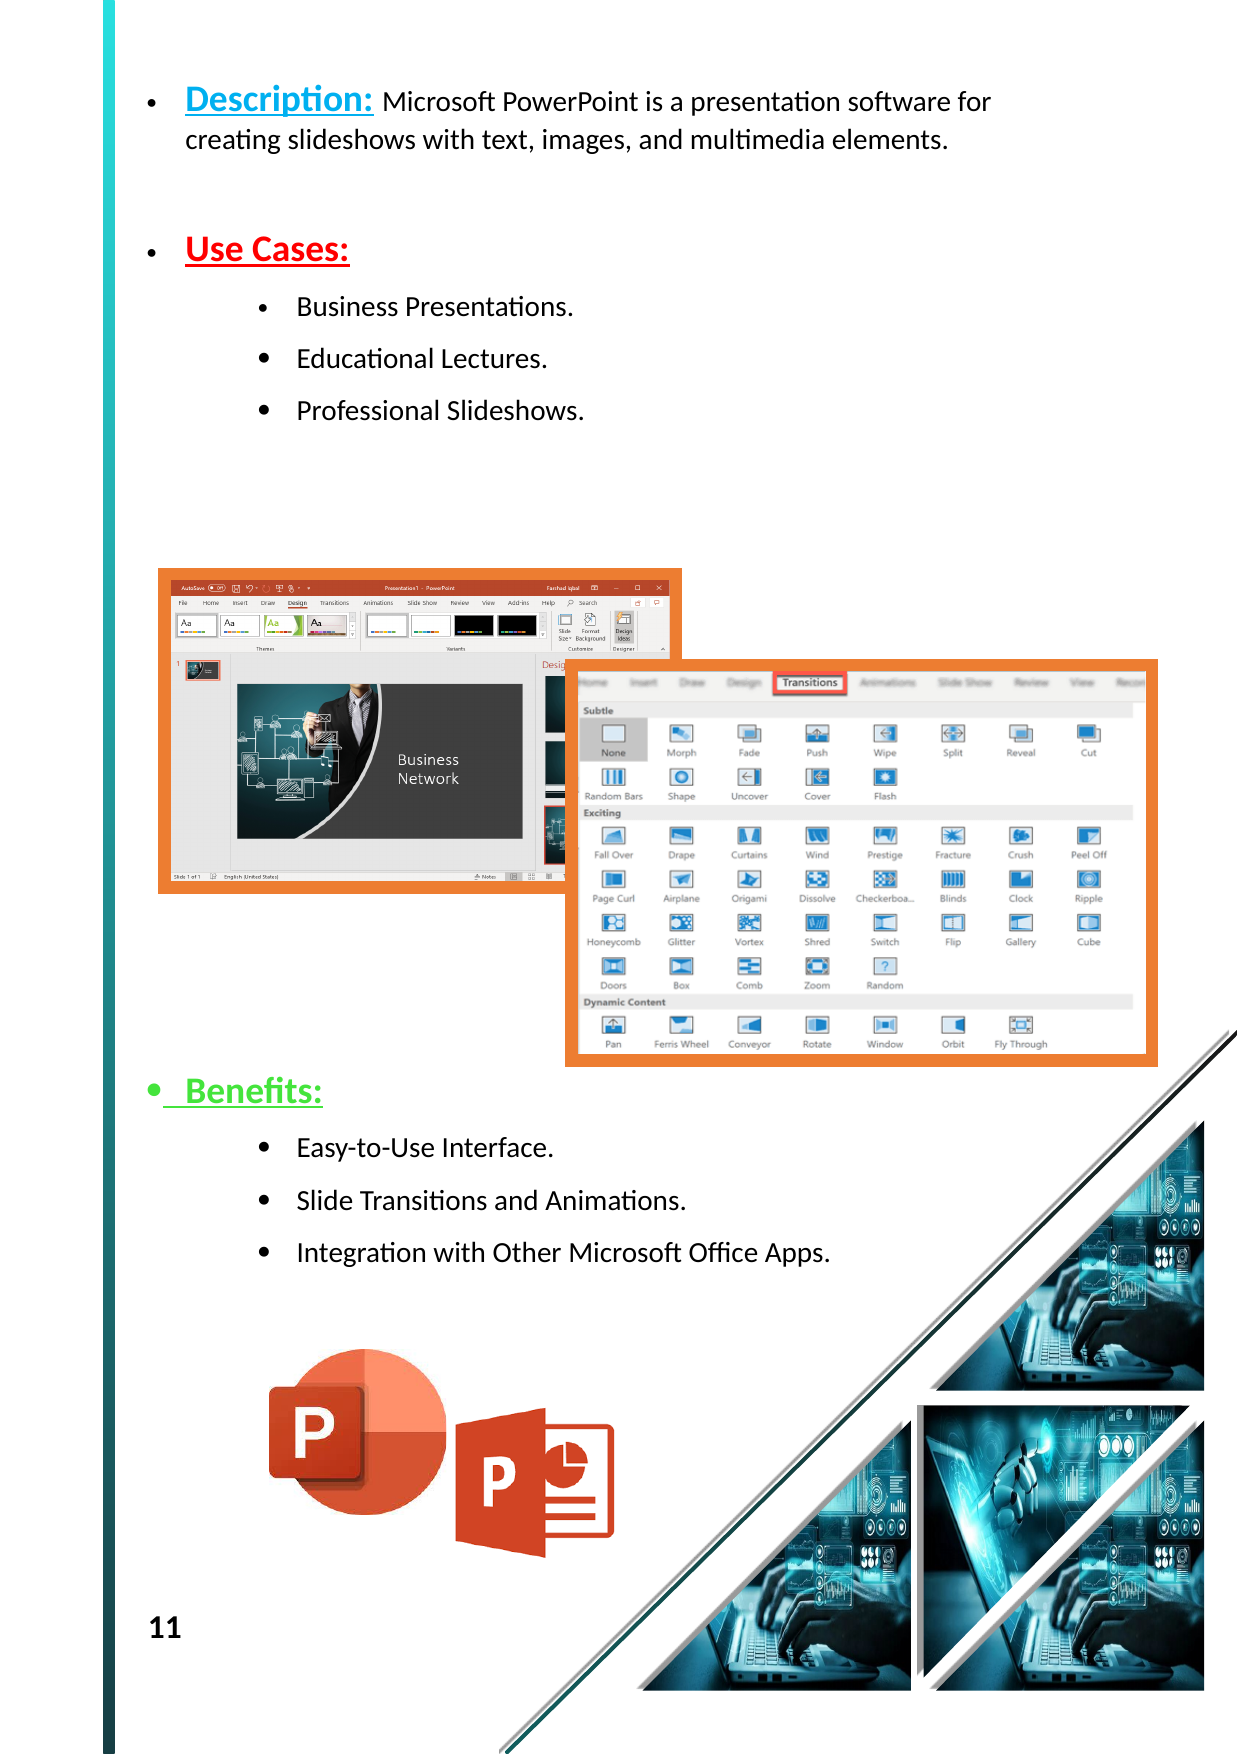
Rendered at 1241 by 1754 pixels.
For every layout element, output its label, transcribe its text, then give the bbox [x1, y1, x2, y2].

list Description: Microsoft PowerPoint is a presentation software for creating slideshows with text, images, and multimedia elements. [148, 75, 1093, 156]
list Business Presentations. [259, 288, 1093, 323]
list Use Cases: [148, 225, 1093, 271]
list Easy-to-Use Interface. [259, 1129, 1093, 1165]
list Slide Transitions and Animations. [259, 1182, 1072, 1217]
list Integration with Other Microsoft Office Apps. [259, 1234, 1019, 1270]
list [1001, 1234, 1081, 1270]
list Educational Lectures. [259, 340, 1093, 376]
list Professional Slideshows. [259, 392, 1093, 428]
list [1054, 1182, 1093, 1217]
list Benefits: [148, 649, 1093, 1113]
